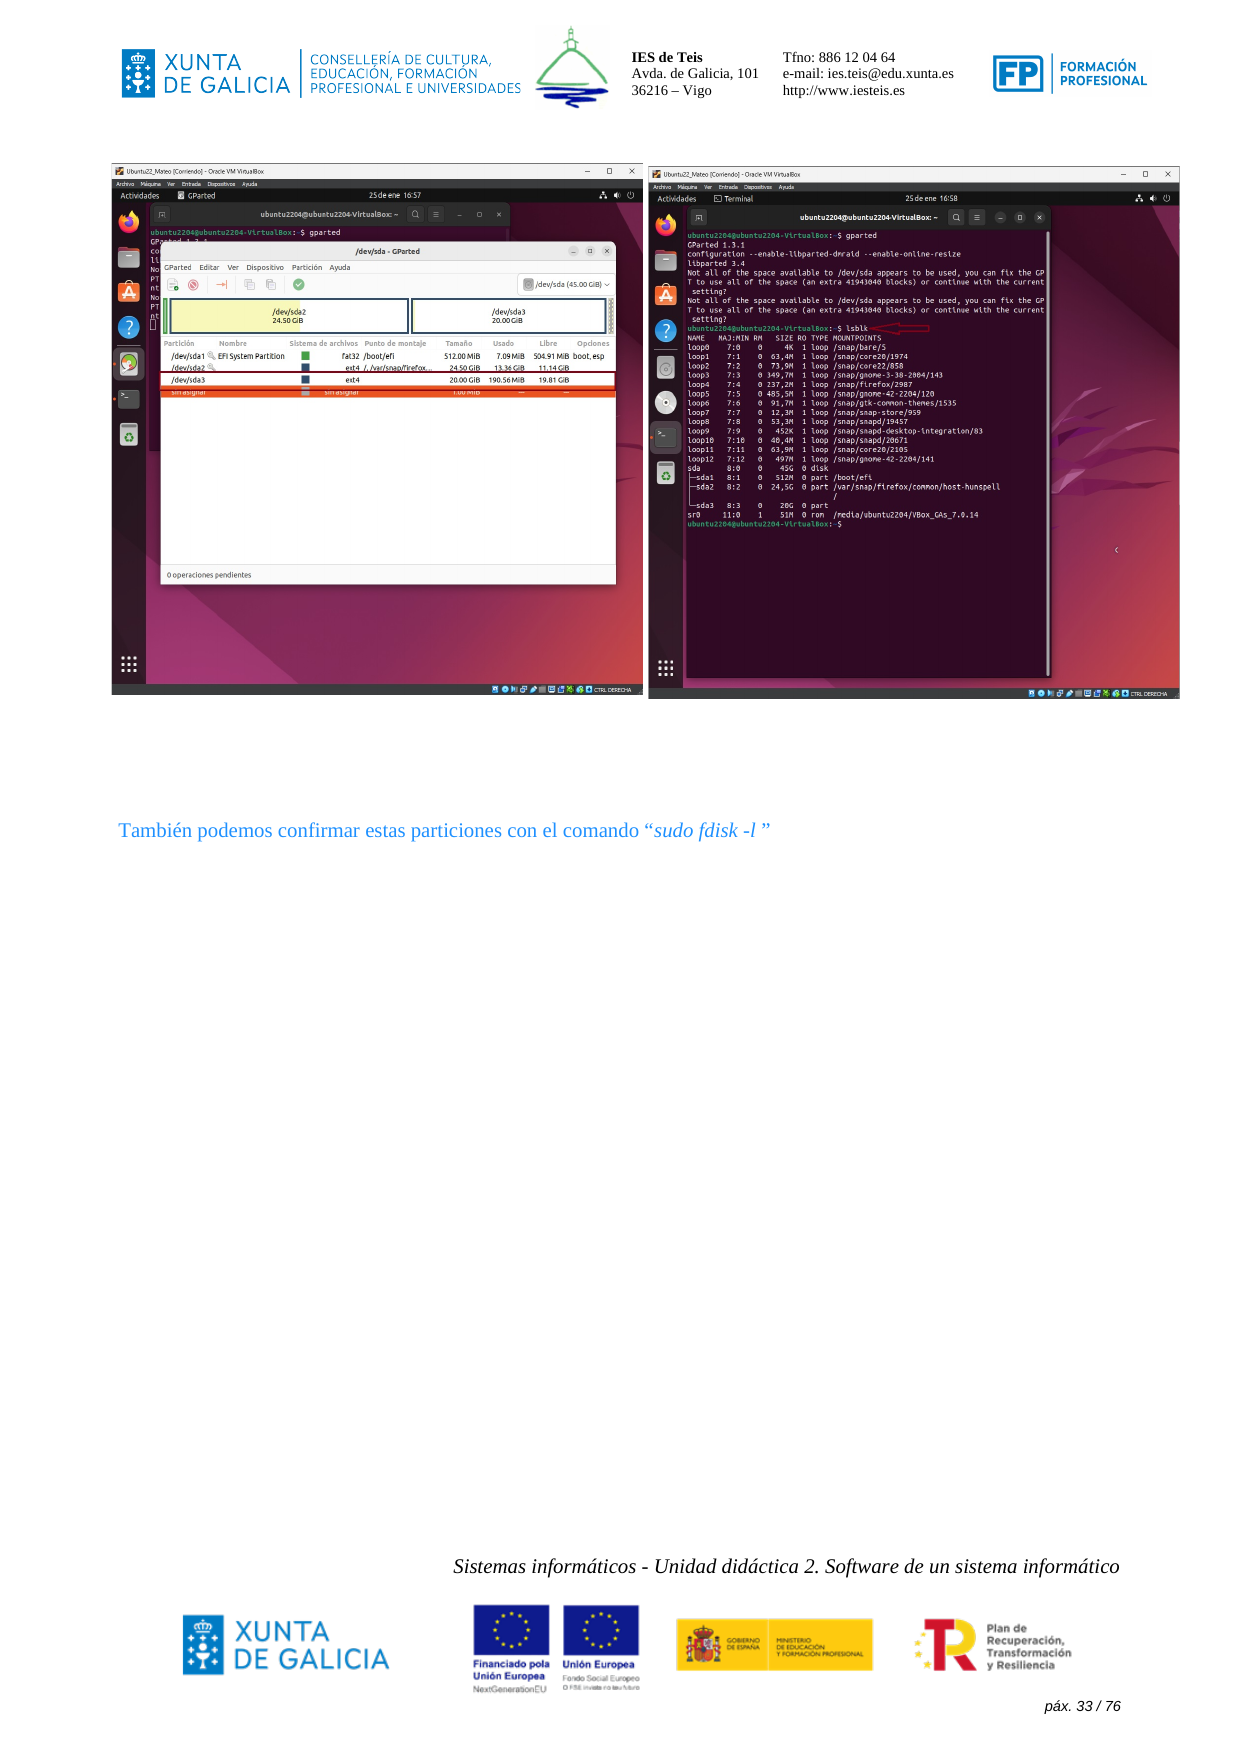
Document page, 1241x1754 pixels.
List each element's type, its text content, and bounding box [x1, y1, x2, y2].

picture [121, 49, 521, 98]
picture [534, 25, 611, 110]
text También podemos confirmar estas particiones con el comando “sudo fdisk -l ” [118, 818, 1122, 842]
picture [182, 1593, 1085, 1700]
picture [648, 166, 1180, 699]
picture [989, 50, 1153, 97]
picture [111, 163, 643, 695]
